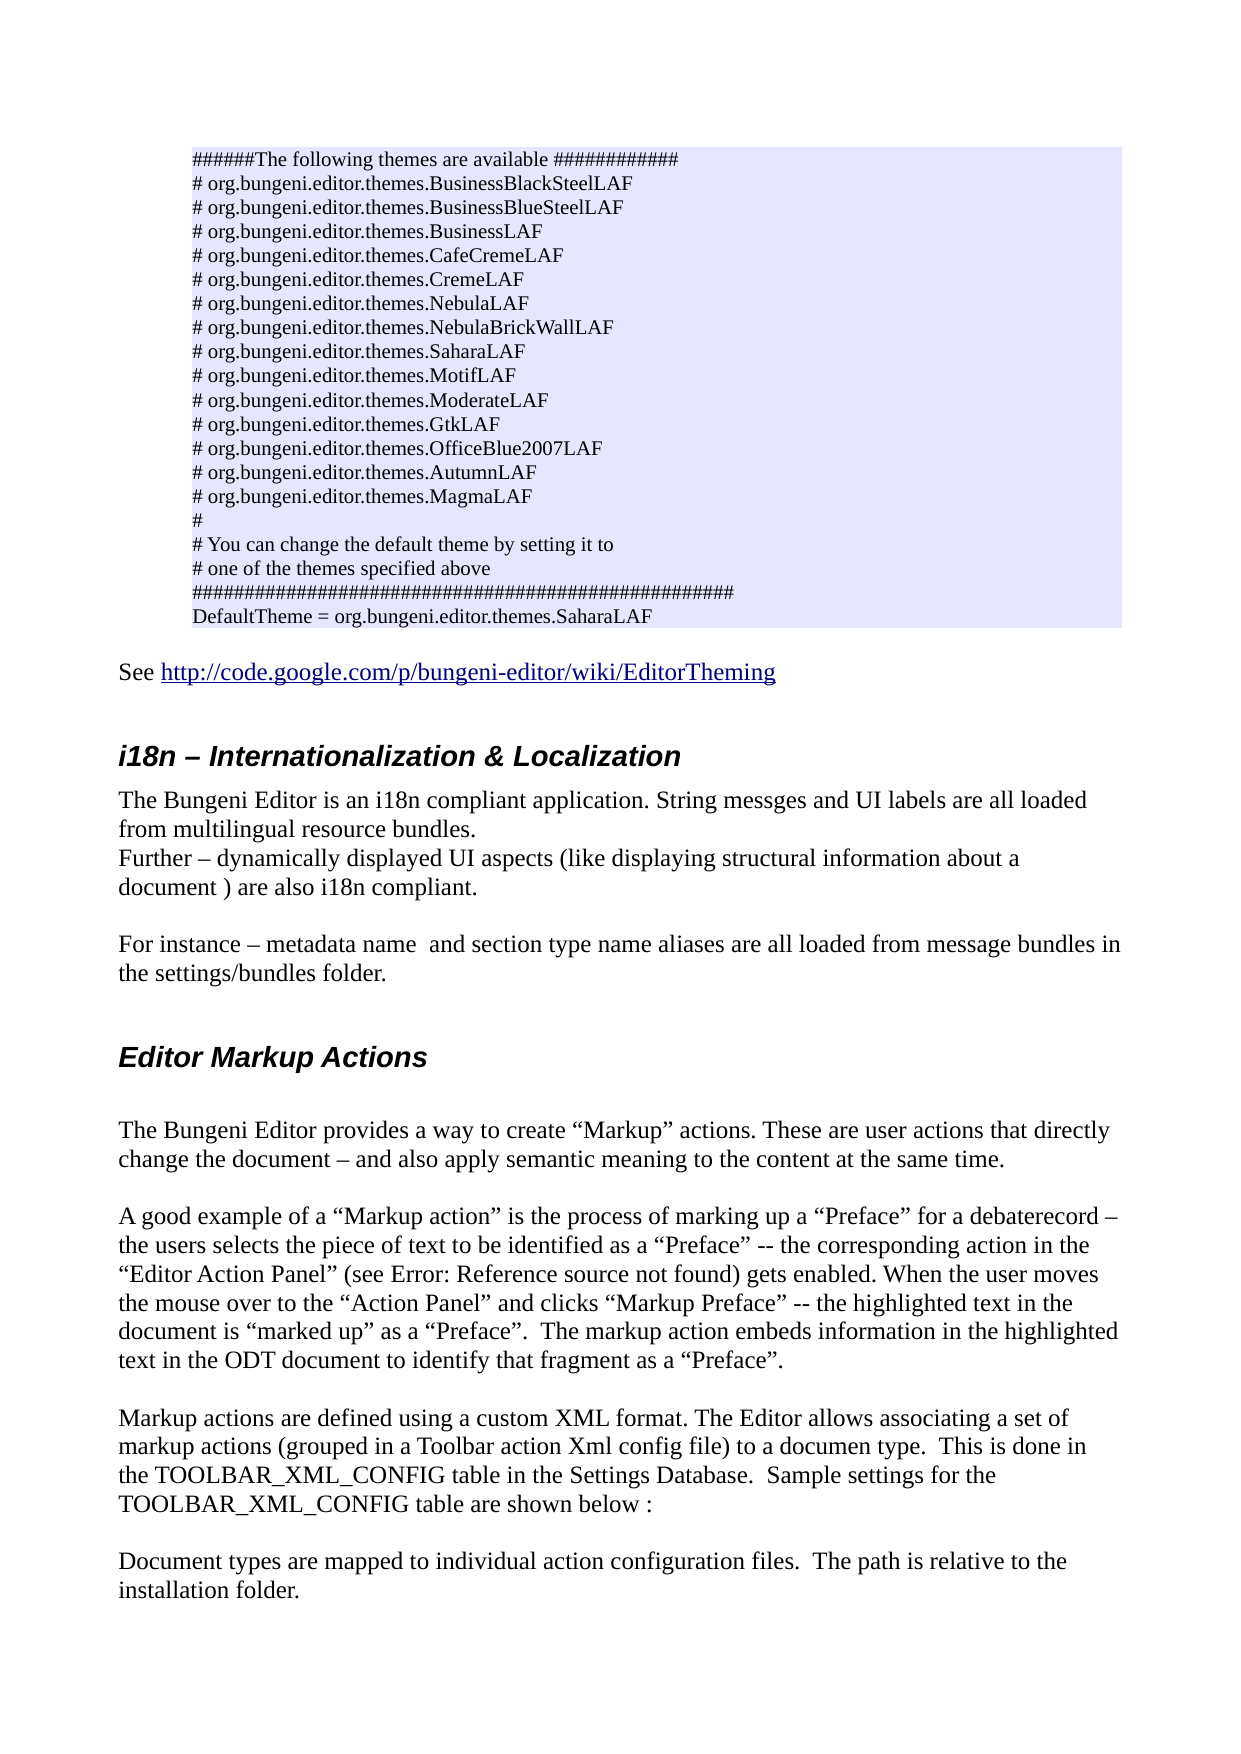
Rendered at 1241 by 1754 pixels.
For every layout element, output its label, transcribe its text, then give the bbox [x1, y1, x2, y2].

text # org.bungeni.editor.themes.BusinessBlackSteelLAF [192, 171, 1122, 195]
text Further – dynamically displayed UI aspects (like displaying structural information about a document ) are also i18n compliant. [118, 843, 1122, 900]
text The Bungeni Editor is an i18n compliant application. String messges and UI labels are all loaded from multilingual resource bundles. [118, 785, 1122, 843]
text ######The following themes are available ############ [192, 147, 1122, 171]
text # org.bungeni.editor.themes.GtkLAF [192, 412, 1122, 436]
text DefaultTheme = org.bungeni.editor.themes.SaharaLAF [192, 604, 1122, 628]
text # org.bungeni.editor.themes.SaharaLAF [192, 339, 1122, 363]
text # org.bungeni.editor.themes.CafeCremeLAF [192, 243, 1122, 267]
text # org.bungeni.editor.themes.OfficeBlue2007LAF [192, 436, 1122, 460]
subtitle Editor Markup Actions [118, 1040, 1122, 1074]
text # org.bungeni.editor.themes.NebulaLAF [192, 291, 1122, 315]
text # org.bungeni.editor.themes.BusinessLAF [192, 219, 1122, 243]
text # [192, 508, 1122, 532]
text # org.bungeni.editor.themes.AutumnLAF [192, 460, 1122, 484]
subtitle i18n – Internationalization & Localization [118, 739, 1122, 773]
text # You can change the default theme by setting it to [192, 532, 1122, 556]
text # org.bungeni.editor.themes.CremeLAF [192, 267, 1122, 291]
text # org.bungeni.editor.themes.MotifLAF [192, 363, 1122, 387]
text # one of the themes specified above [192, 556, 1122, 580]
text # org.bungeni.editor.themes.ModerateLAF [192, 387, 1122, 412]
text Document types are mapped to individual action configuration files. The path is relative to the installation folder. [118, 1546, 1122, 1604]
text A good example of a “Markup action” is the process of marking up a “Preface” for a debaterecord – the users selects the piece of text to be identified as a “Preface” -- the corresponding action in the “Editor Action Panel” (see Error: Reference source not found) gets enabled. When the user moves the mouse over to the “Action Panel” and clicks “Markup Preface” -- the highlighted text in the document is “marked up” as a “Preface”. The markup action embeds information in the highlighted text in the ODT document to identify that fragment as a “Preface”. [118, 1201, 1122, 1374]
text # org.bungeni.editor.themes.MagmaLAF [192, 484, 1122, 508]
text For instance – metadata name and section type name aliases are all loaded from message bundles in the settings/bundles folder. [118, 929, 1122, 987]
text # org.bungeni.editor.themes.BusinessBlueSteelLAF [192, 195, 1122, 219]
text See http://code.google.com/p/bungeni-editor/wiki/EditorTheming [118, 657, 1122, 686]
text Markup actions are defined using a custom XML format. The Editor allows associating a set of markup actions (grouped in a Toolbar action Xml config file) to a documen type. This is done in the TOOLBAR_XML_CONFIG table in the Settings Database. Sample settings for the TOOLBAR_XML_CONFIG table are shown below : [118, 1403, 1122, 1518]
text # org.bungeni.editor.themes.NebulaBrickWallLAF [192, 315, 1122, 339]
text The Bungeni Editor provides a way to create “Markup” actions. These are user actions that directly change the document – and also apply semantic meaning to the content at the same time. [118, 1115, 1122, 1173]
text #################################################### [192, 580, 1122, 604]
